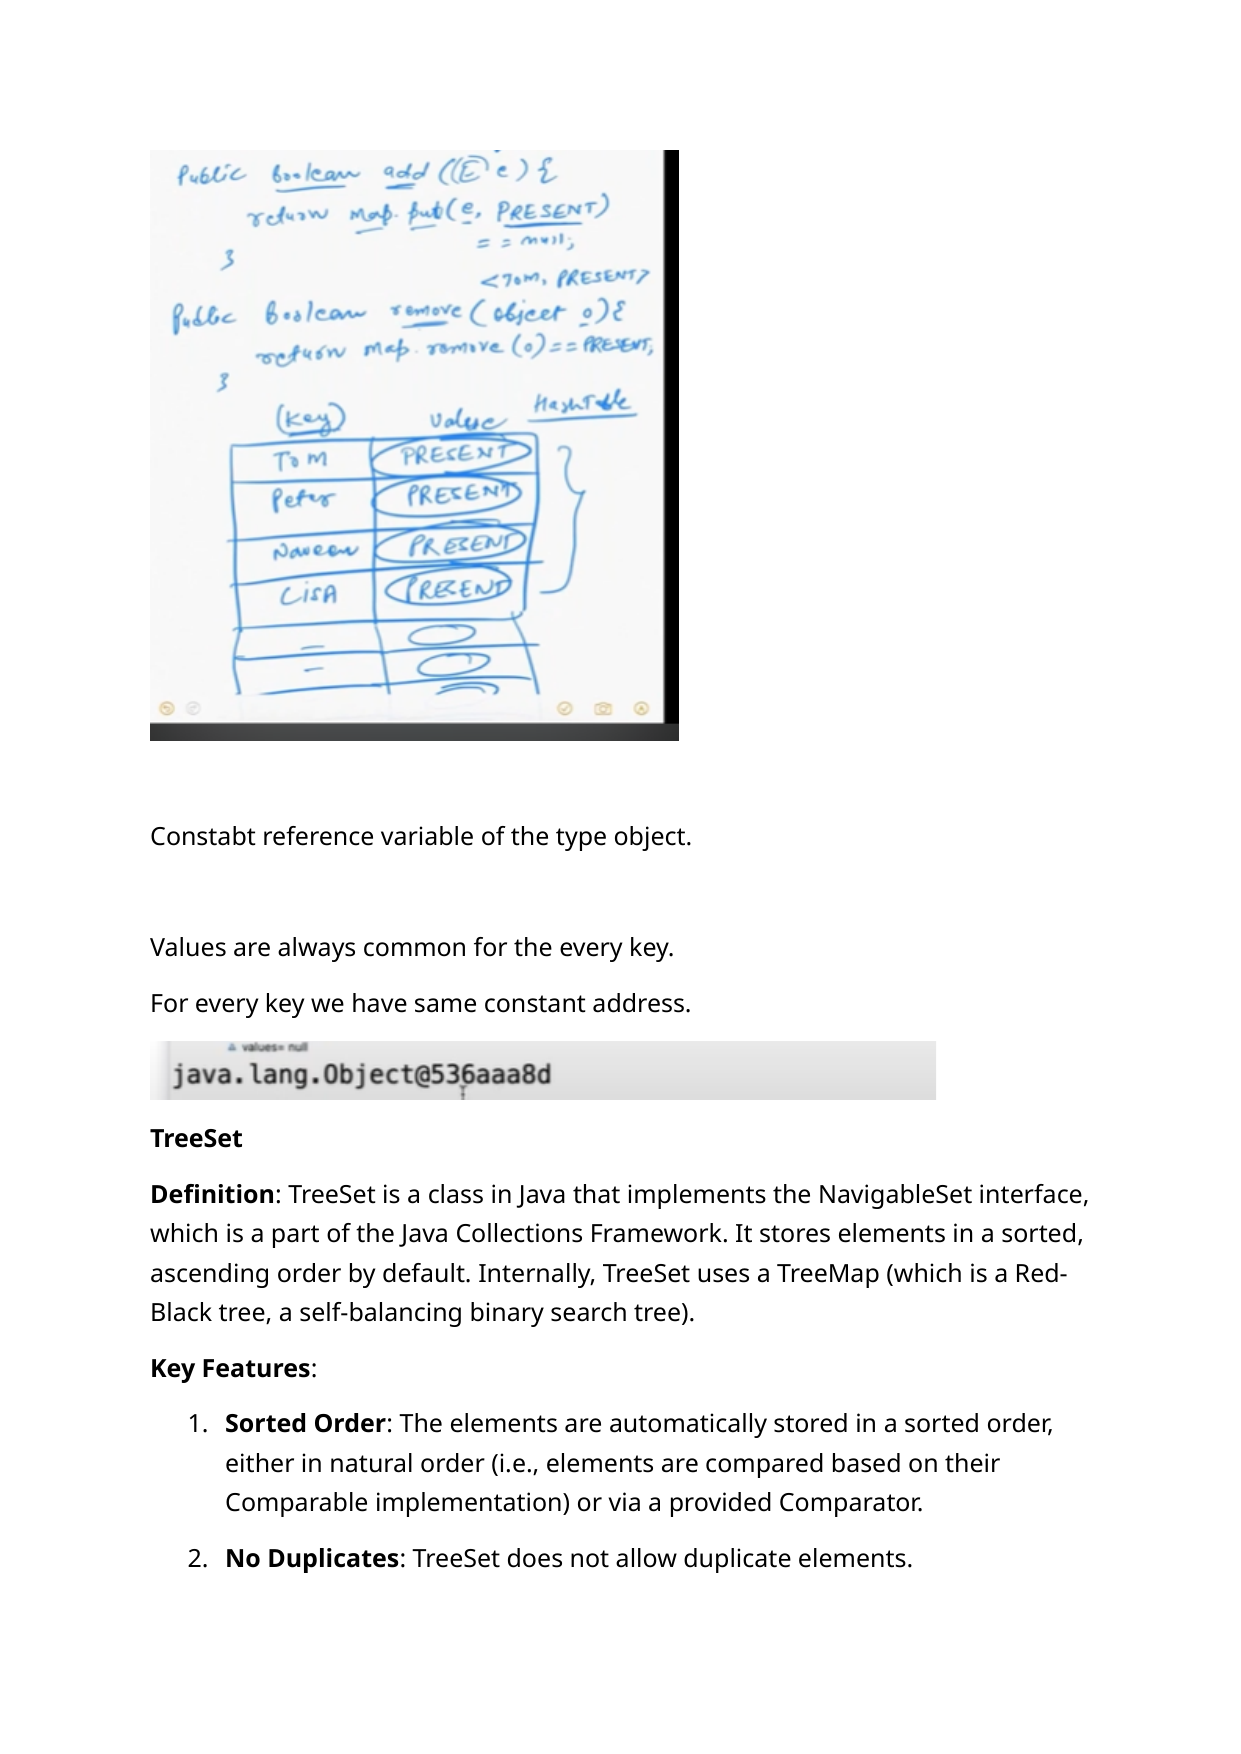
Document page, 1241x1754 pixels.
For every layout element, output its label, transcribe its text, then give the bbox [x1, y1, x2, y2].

text Values are always common for the every key. [150, 930, 1090, 964]
list No Duplicates: TreeSet does not allow duplicate elements. [187, 1540, 1090, 1574]
text Definition: TreeSet is a class in Java that implements the NavigableSet interface, which is a part of the Java Collections Framework. It stores elements in a sorted, ascending order by default. Internally, TreeSet uses a TreeMap (which is a Red-Black tree, a self-balancing binary search tree). [150, 1177, 1090, 1328]
list Sorted Order: The elements are automatically stored in a sorted order, either in natural order (i.e., elements are compared based on their Comparable implementation) or via a provided Comparator. [187, 1406, 1090, 1518]
text TreeSet [150, 1121, 1090, 1155]
text Key Features: [150, 1350, 1090, 1384]
text Constabt reference variable of the type object. [150, 818, 1090, 852]
text For every key we have same constant address. [150, 986, 1090, 1020]
